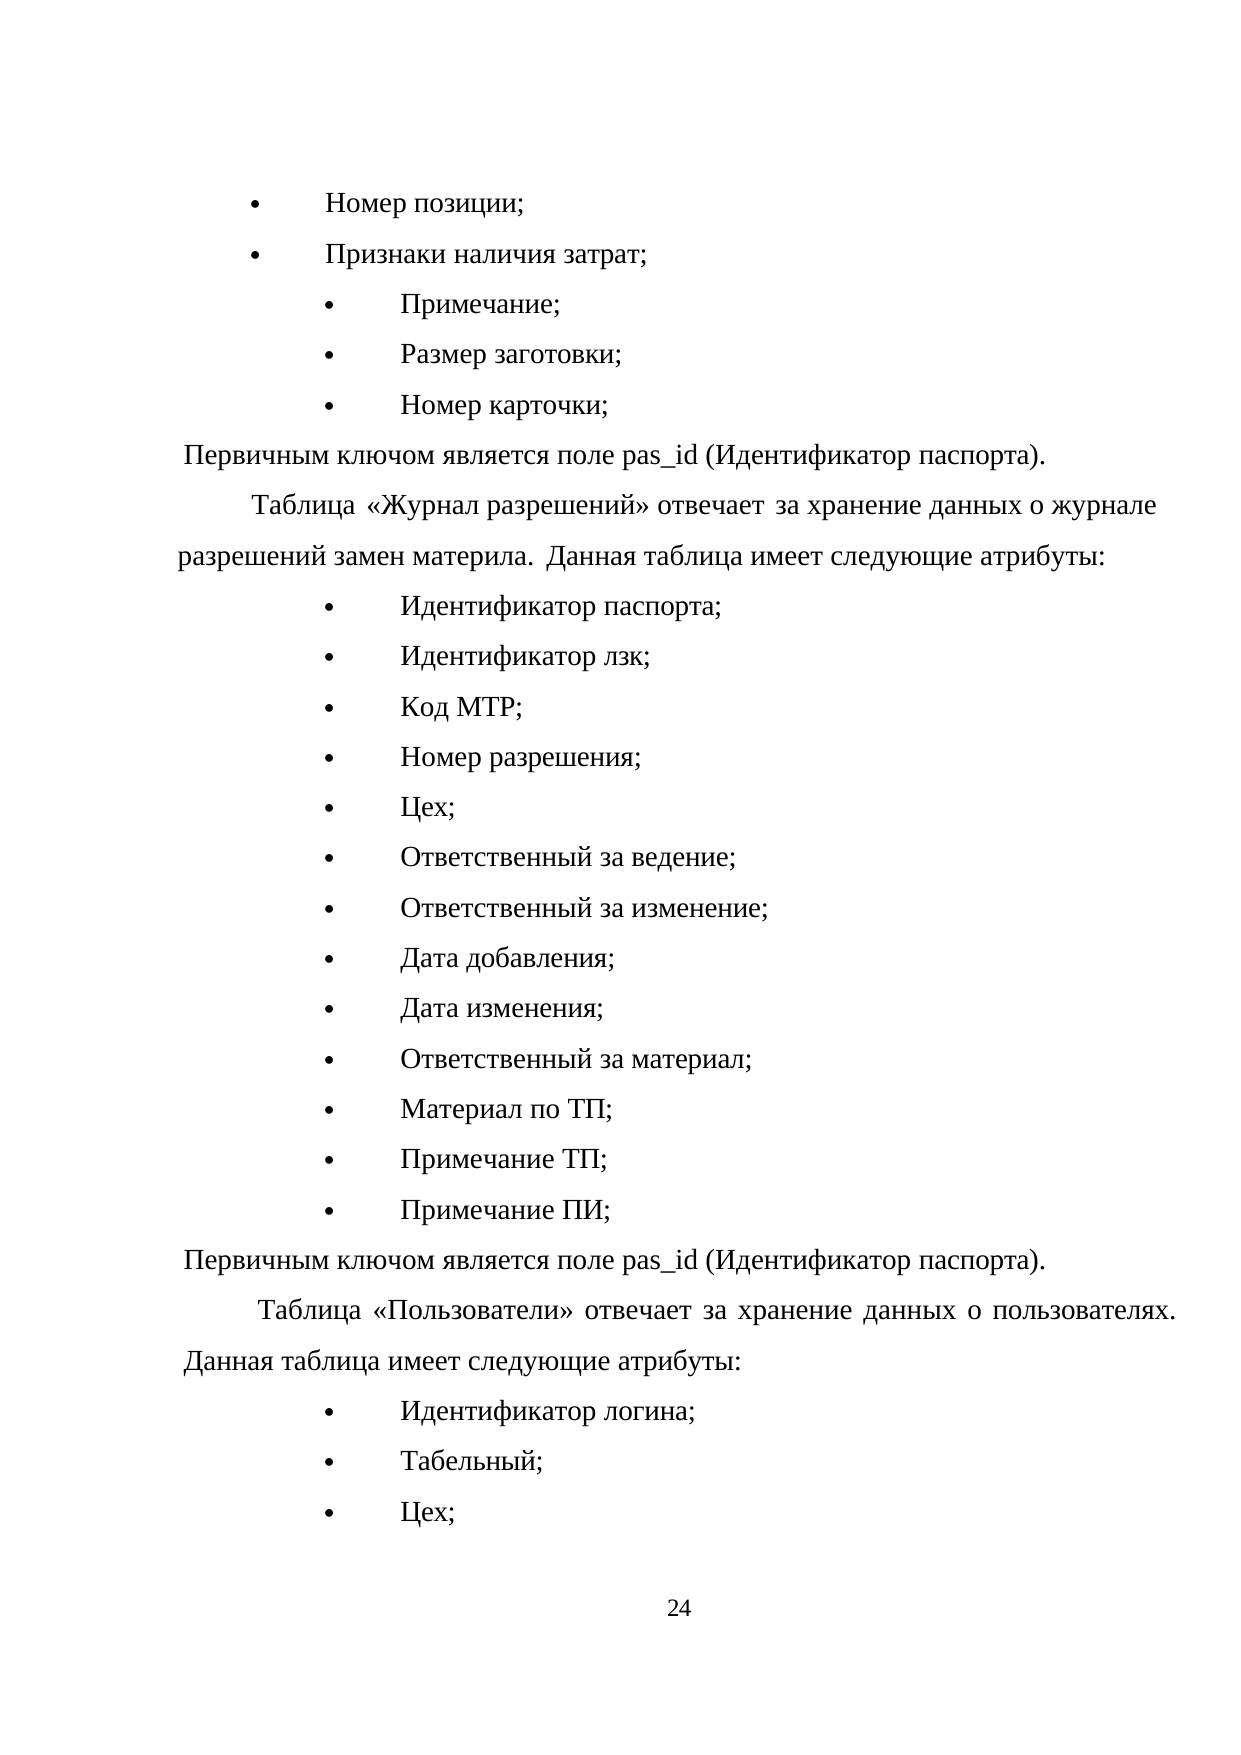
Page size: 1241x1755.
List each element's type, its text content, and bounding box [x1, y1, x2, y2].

text Первичным ключом является поле pas_id (Идентификатор паспорта). [183, 437, 1241, 471]
list Ответственный за ведение; [325, 839, 1241, 873]
list Дата изменения; [325, 991, 1241, 1024]
text Таблица «Журнал разрешений» отвечает за хранение данных о журнале разрешений замен материла. Данная таблица имеет следующие атрибуты: [177, 487, 1167, 571]
list Цех; [325, 789, 1241, 823]
list Идентификатор логина; [325, 1393, 1241, 1427]
list Цех; [325, 1494, 1241, 1527]
list Материал по ТП; [325, 1091, 1241, 1125]
list Табельный; [325, 1443, 1241, 1477]
text Таблица «Пользователи» отвечает за хранение данных о пользователях. [257, 1292, 1241, 1326]
list Размер заготовки; [325, 336, 1241, 370]
text Первичным ключом является поле pas_id (Идентификатор паспорта). [183, 1242, 1241, 1276]
list Примечание ТП; [325, 1141, 1241, 1175]
list Примечание ПИ; [325, 1192, 1241, 1225]
list Идентификатор лзк; [325, 638, 1241, 672]
list Ответственный за изменение; [325, 890, 1241, 923]
text Данная таблица имеет следующие атрибуты: [183, 1343, 1241, 1376]
list Номер разрешения; [325, 739, 1241, 772]
list Признаки наличия затрат; [251, 236, 1241, 269]
list Примечание; [325, 286, 1241, 320]
list Номер карточки; [325, 387, 1241, 420]
list Номер позиции; [251, 185, 1241, 219]
list Код МТР; [325, 689, 1241, 722]
list Ответственный за материал; [325, 1041, 1241, 1074]
list Идентификатор паспорта; [325, 588, 1241, 622]
list Дата добавления; [325, 940, 1241, 974]
